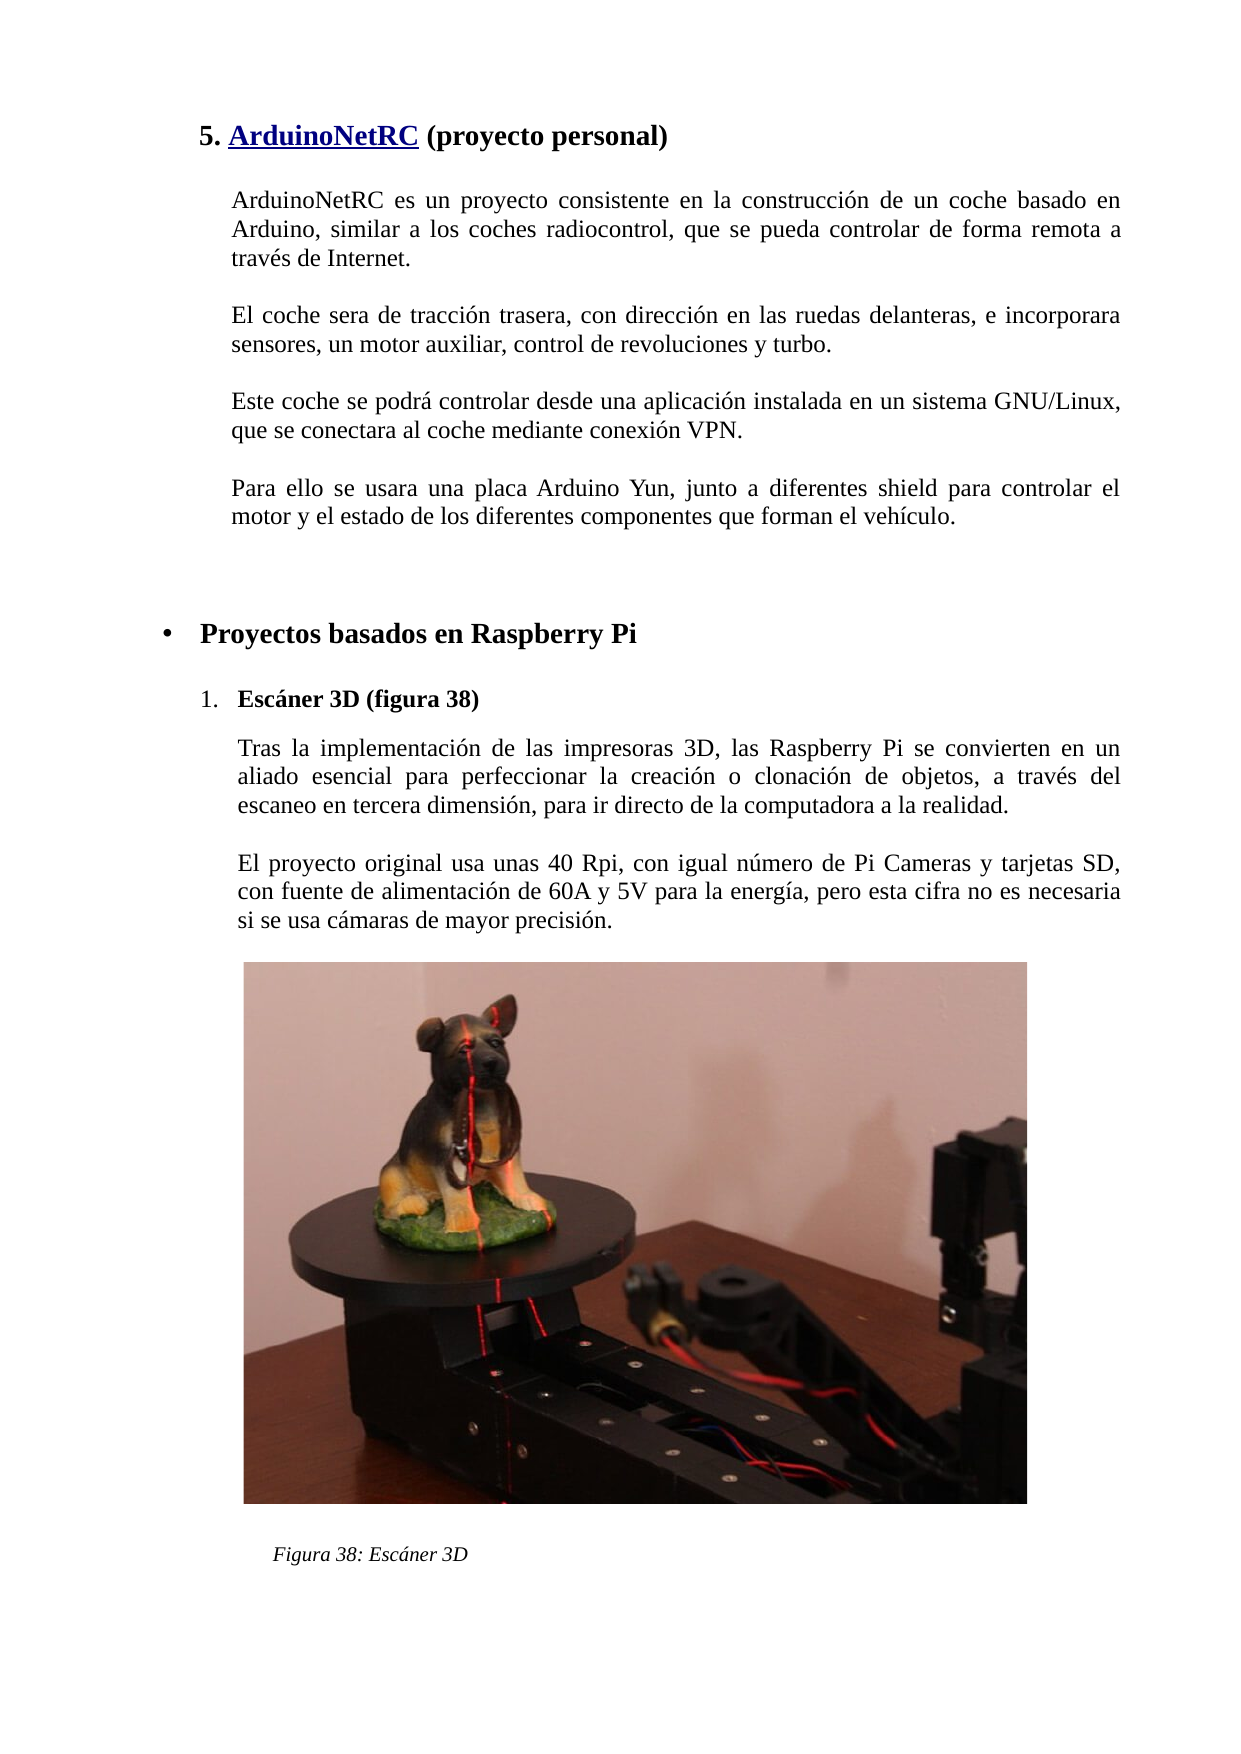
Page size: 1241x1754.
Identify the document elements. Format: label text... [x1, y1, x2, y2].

list Escáner 3D (figura 38) [200, 684, 1122, 712]
text ArduinoNetRC es un proyecto consistente en la construcción de un coche basado en Arduino, similar a los coches radiocontrol, que se pueda controlar de forma remota a través de Internet. [231, 185, 1122, 271]
list El proyecto original usa unas 40 Rpi, con igual número de Pi Cameras y tarjetas SD, con fuente de alimentación de 60A y 5V para la energía, pero esta cifra no es necesaria si se usa cámaras de mayor precisión. [200, 848, 1122, 934]
text Para ello se usara una placa Arduino Yun, junto a diferentes shield para controlar el motor y el estado de los diferentes componentes que forman el vehículo. [231, 473, 1122, 530]
text El coche sera de tracción trasera, con dirección en las ruedas delanteras, e incorporara sensores, un motor auxiliar, control de revoluciones y turbo. [231, 300, 1122, 358]
list Tras la implementación de las impresoras 3D, las Raspberry Pi se convierten en un aliado esencial para perfeccionar la creación o clonación de objetos, a través del escaneo en tercera dimensión, para ir directo de la computadora a la realidad. [200, 733, 1122, 819]
text 5. ArduinoNetRC (proyecto personal) [125, 118, 1122, 152]
list Proyectos basados en Raspberry Pi [162, 616, 1122, 684]
text Figura 38: Escáner 3D [125, 1538, 1122, 1566]
text Este coche se podrá controlar desde una aplicación instalada en un sistema GNU/Linux, que se conectara al coche mediante conexión VPN. [231, 386, 1122, 444]
picture [243, 962, 1028, 1504]
